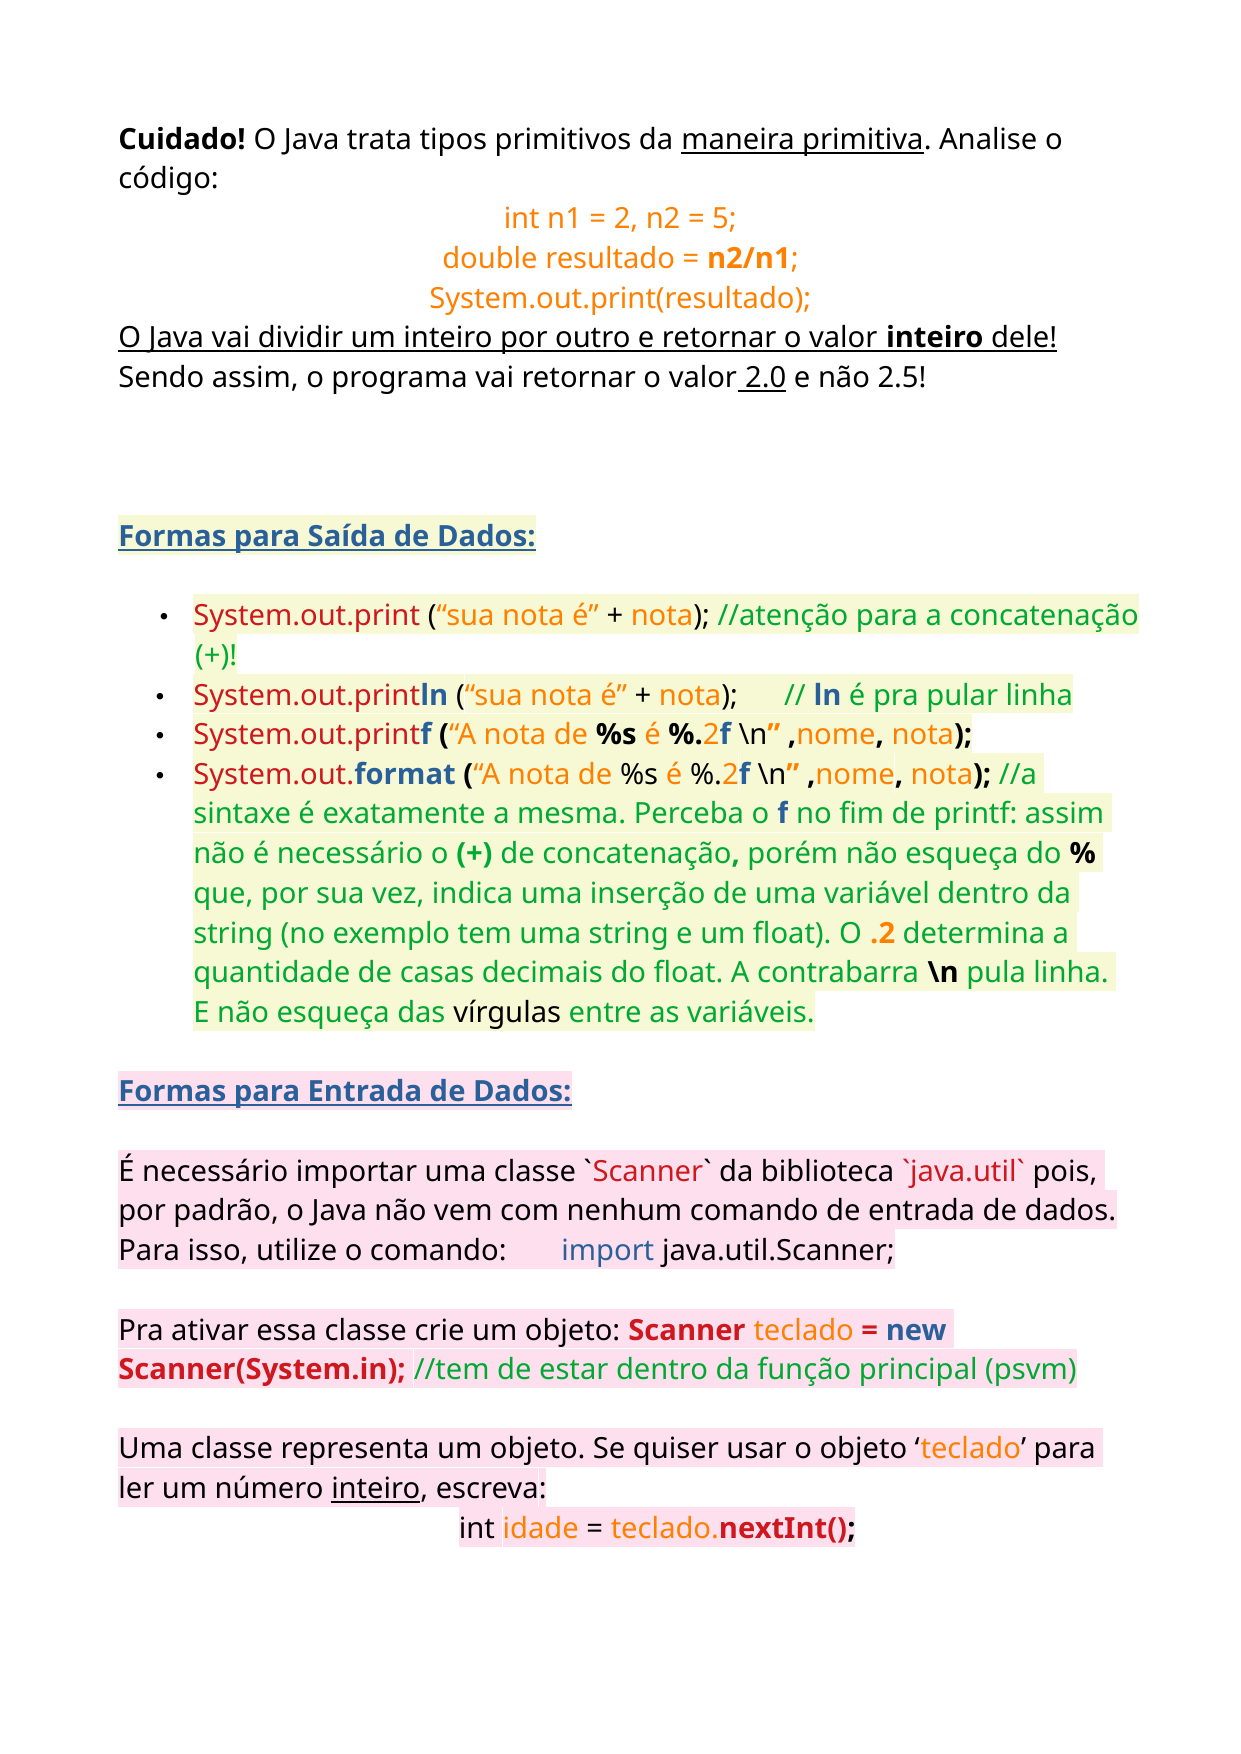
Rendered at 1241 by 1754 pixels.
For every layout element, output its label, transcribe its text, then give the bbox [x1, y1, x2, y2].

text Pra ativar essa classe crie um objeto: Scanner teclado = new Scanner(System.in); //tem de estar dentro da função principal (psvm) [118, 1309, 1122, 1388]
text Formas para Entrada de Dados: [118, 1071, 1122, 1110]
text int idade = teclado.nextInt(); [118, 1507, 1122, 1547]
text double resultado = n2/n1; [118, 237, 1122, 277]
text O Java vai dividir um inteiro por outro e retornar o valor inteiro dele! Sendo assim, o programa vai retornar o valor 2.0 e não 2.5! [118, 317, 1122, 396]
list System.out.format (“A nota de %s é %.2f \n” ,nome, nota); //a sintaxe é exatamente a mesma. Perceba o f no fim de printf: assim não é necessário o (+) de concatenação, porém não esqueça do % que, por sua vez, indica uma inserção de uma variável dentro da string (no exemplo tem uma string e um float). O .2 determina a quantidade de casas decimais do float. A contrabarra \n pula linha. E não esqueça das vírgulas entre as variáveis. [156, 753, 1122, 1031]
list System.out.printf (“A nota de %s é %.2f \n” ,nome, nota); [156, 713, 1122, 753]
text Para isso, utilize o comando: import java.util.Scanner; [118, 1229, 1122, 1269]
list System.out.print (“sua nota é” + nota); //atenção para a concatenação (+)! [159, 594, 1146, 674]
text Cuidado! O Java trata tipos primitivos da maneira primitiva. Analise o código: [118, 118, 1122, 197]
text É necessário importar uma classe `Scanner` da biblioteca `java.util` pois, por padrão, o Java não vem com nenhum comando de entrada de dados. [118, 1150, 1122, 1229]
text Uma classe representa um objeto. Se quiser usar o objeto ‘teclado’ para ler um número inteiro, escreva: [118, 1428, 1122, 1507]
text System.out.print(resultado); [118, 277, 1122, 317]
text int n1 = 2, n2 = 5; [118, 197, 1122, 237]
text Formas para Saída de Dados: [118, 515, 1122, 555]
list System.out.println (“sua nota é” + nota); // ln é pra pular linha [156, 674, 1122, 713]
